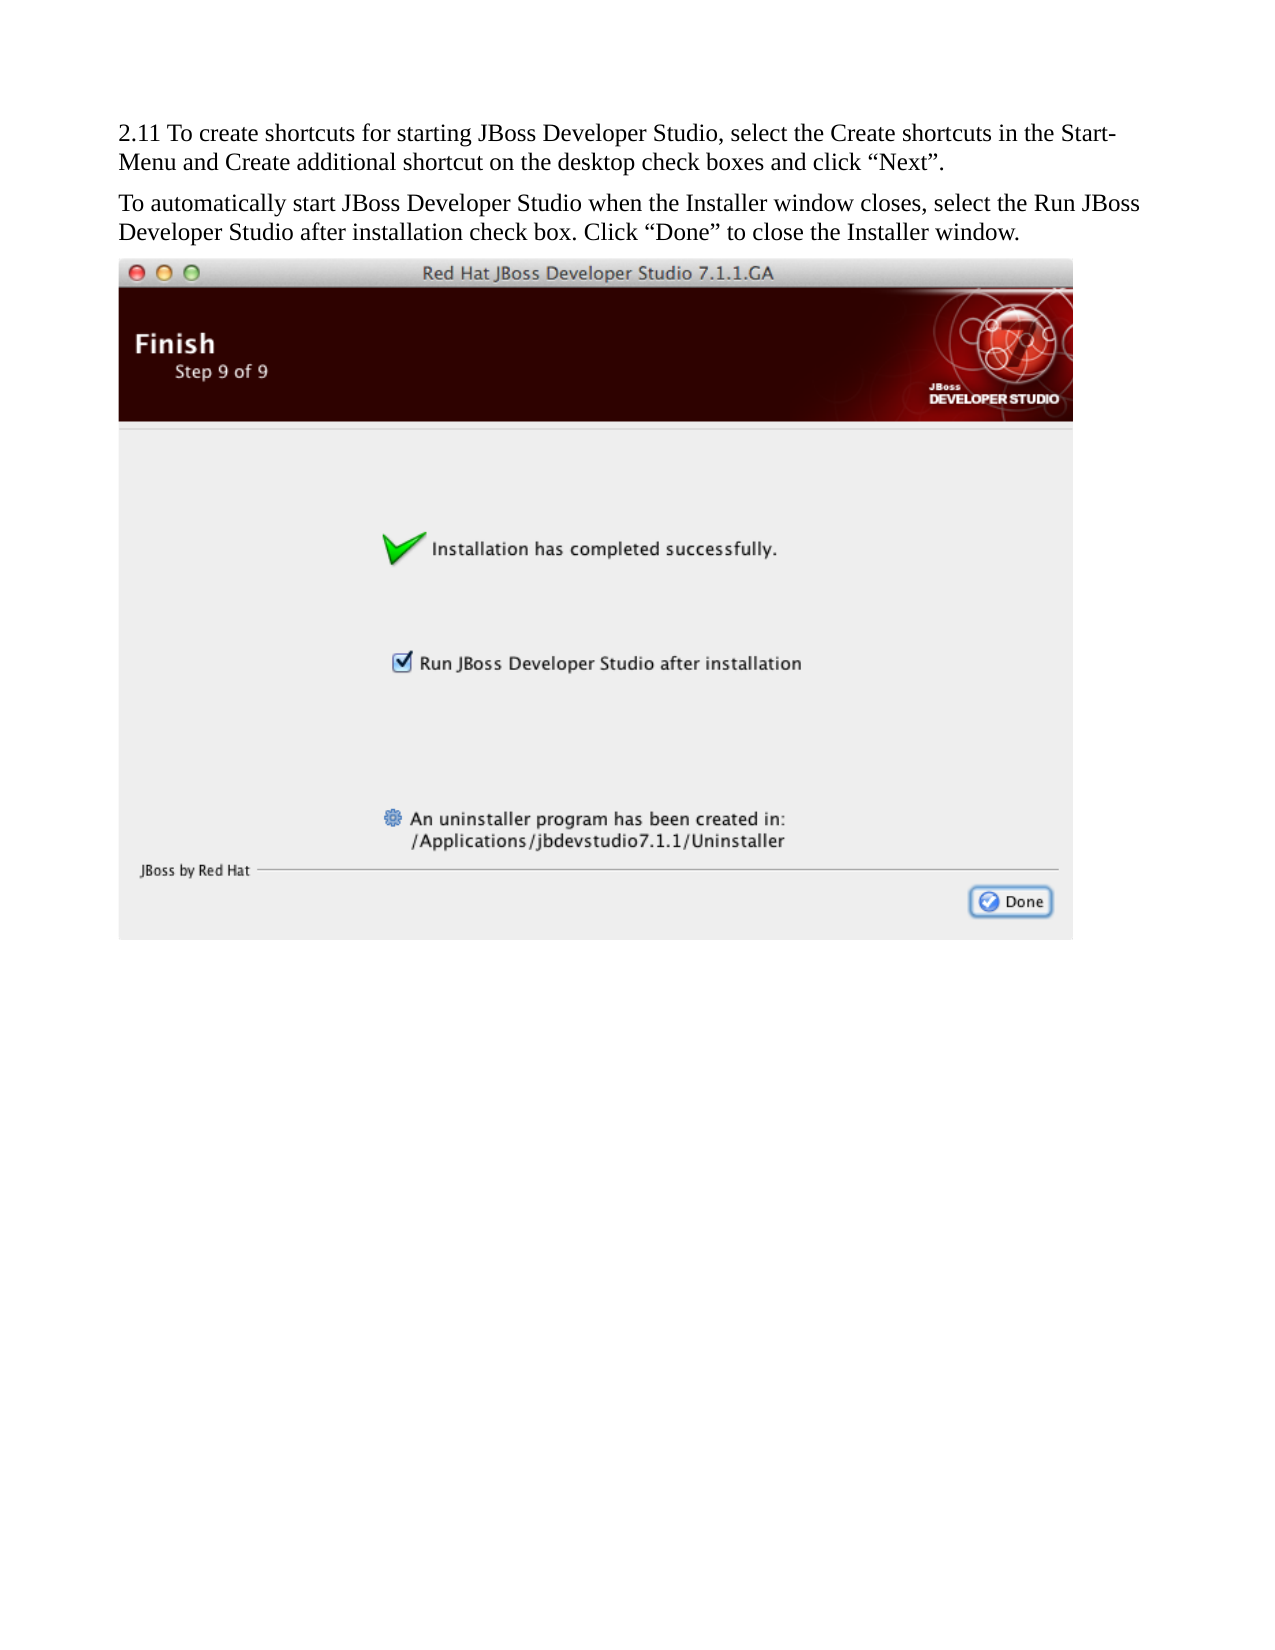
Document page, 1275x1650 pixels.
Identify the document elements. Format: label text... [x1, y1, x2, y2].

text To automatically start JBoss Developer Studio when the Installer window closes, select the Run JBoss Developer Studio after installation check box. Click “Done” to close the Installer window. [118, 188, 1157, 246]
text 2.11 To create shortcuts for starting JBoss Developer Studio, select the Create shortcuts in the Start-Menu and Create additional shortcut on the desktop check boxes and click “Next”. [118, 118, 1157, 176]
picture [118, 258, 1073, 940]
